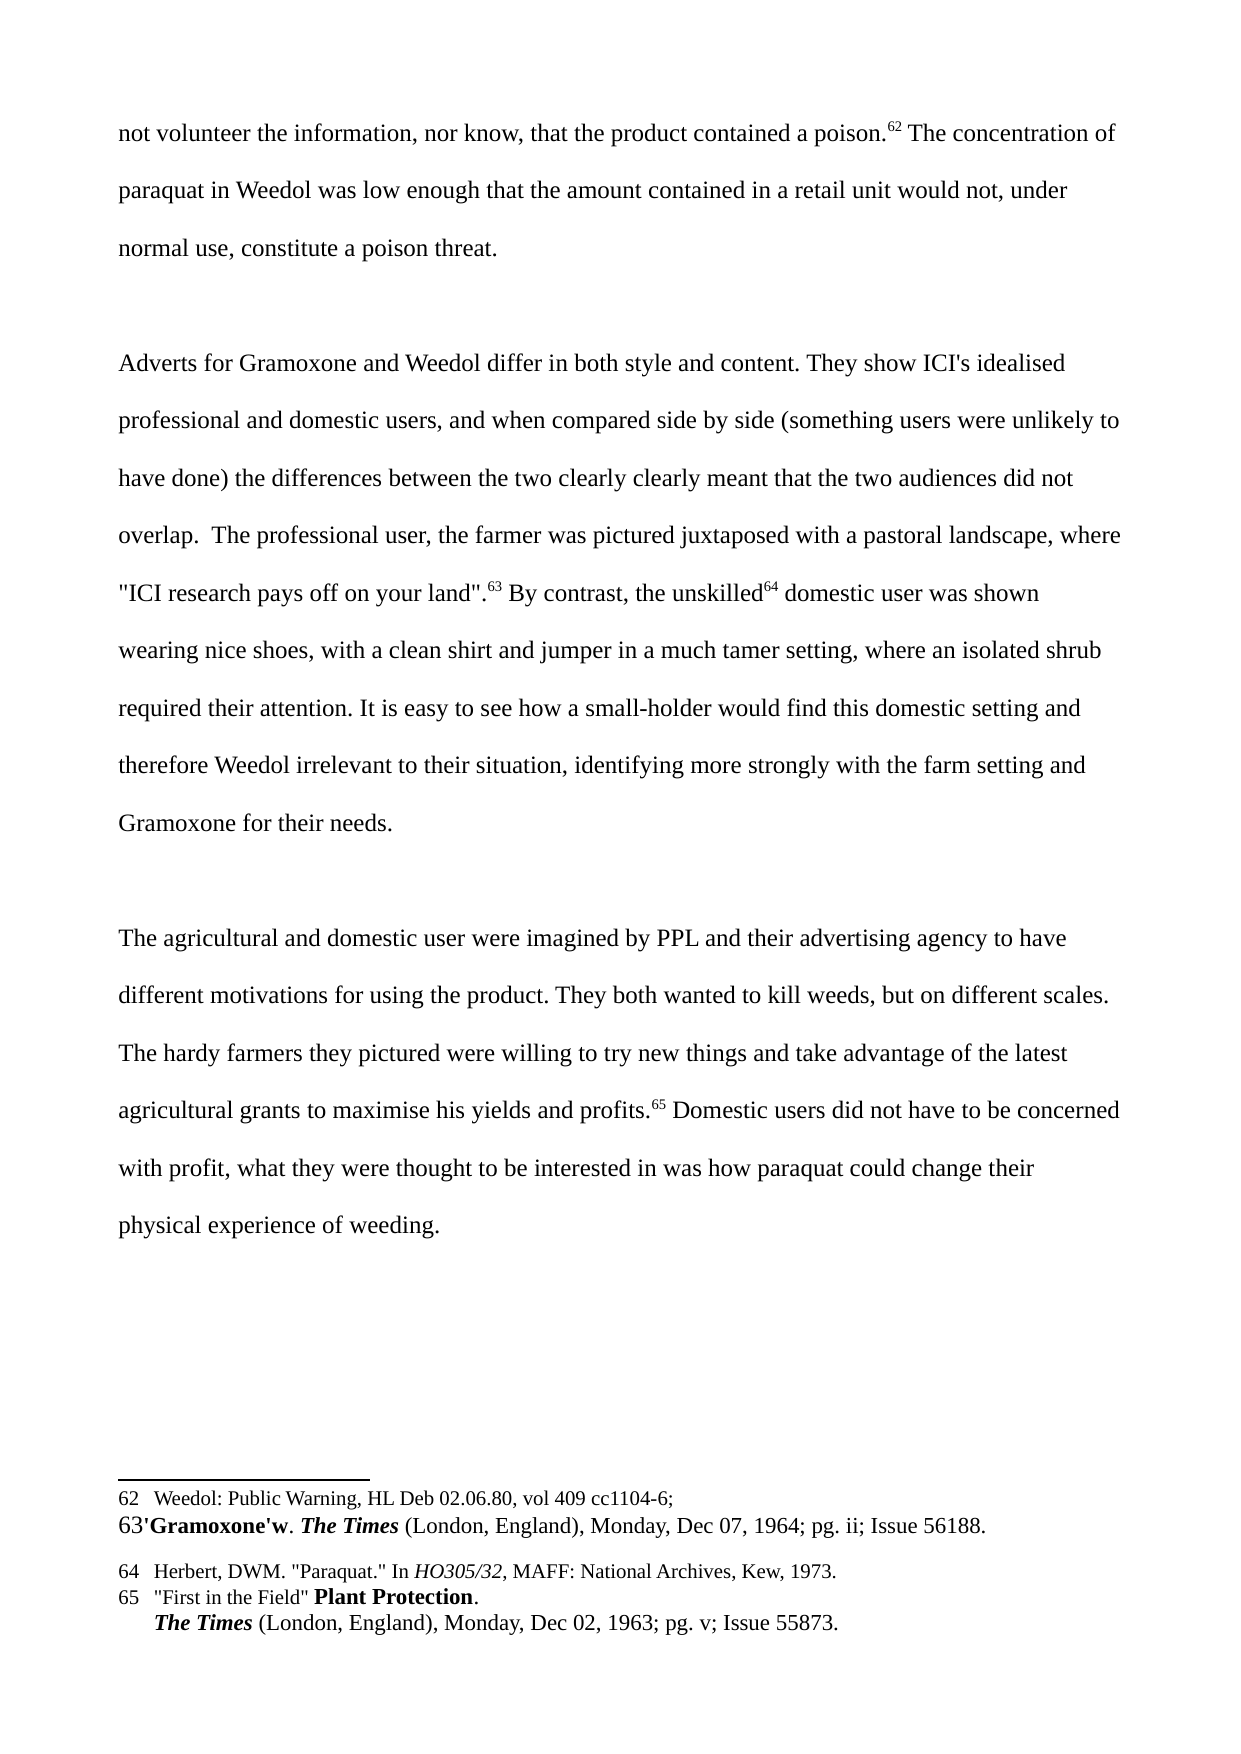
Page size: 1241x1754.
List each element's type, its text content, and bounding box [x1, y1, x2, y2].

text Weedol: Public Warning, HL Deb 02.06.80, vol 409 cc1104-6; [118, 1486, 1122, 1510]
text Herbert, DWM. "Paraquat." In HO305/32, MAFF: National Archives, Kew, 1973. [118, 1559, 1122, 1583]
text The agricultural and domestic user were imagined by PPL and their advertising agency to have different motivations for using the product. They both wanted to kill weeds, but on different scales. The hardy farmers they pictured were willing to try new things and take advantage of the latest agricultural grants to maximise his yields and profits. Domestic users did not have to be concerned with profit, what they were thought to be interested in was how paraquat could change their physical experience of weeding. [118, 923, 1122, 1239]
text not volunteer the information, nor know, that the product contained a poison. The concentration of paraquat in Weedol was low enough that the amount contained in a retail unit would not, under normal use, constitute a poison threat. [118, 118, 1122, 262]
text Adverts for Gramoxone and Weedol differ in both style and content. They show ICI's idealised professional and domestic users, and when compared side by side (something users were unlikely to have done) the differences between the two clearly clearly meant that the two audiences did not overlap. The professional user, the farmer was pictured juxtaposed with a pastoral landscape, where "ICI research pays off on your land". By contrast, the unskilled domestic user was shown wearing nice shoes, with a clean shirt and jumper in a much tamer setting, where an isolated shrub required their attention. It is easy to see how a small-holder would find this domestic setting and therefore Weedol irrelevant to their situation, identifying more strongly with the farm setting and Gramoxone for their needs. [118, 348, 1122, 837]
text "First in the Field" Plant Protection. The Times (London, England), Monday, Dec 02, 1963; pg. v; Issue 55873. [118, 1583, 1122, 1636]
text 'Gramoxone'w. The Times (London, England), Monday, Dec 07, 1964; pg. ii; Issue 56188. [118, 1510, 1122, 1539]
